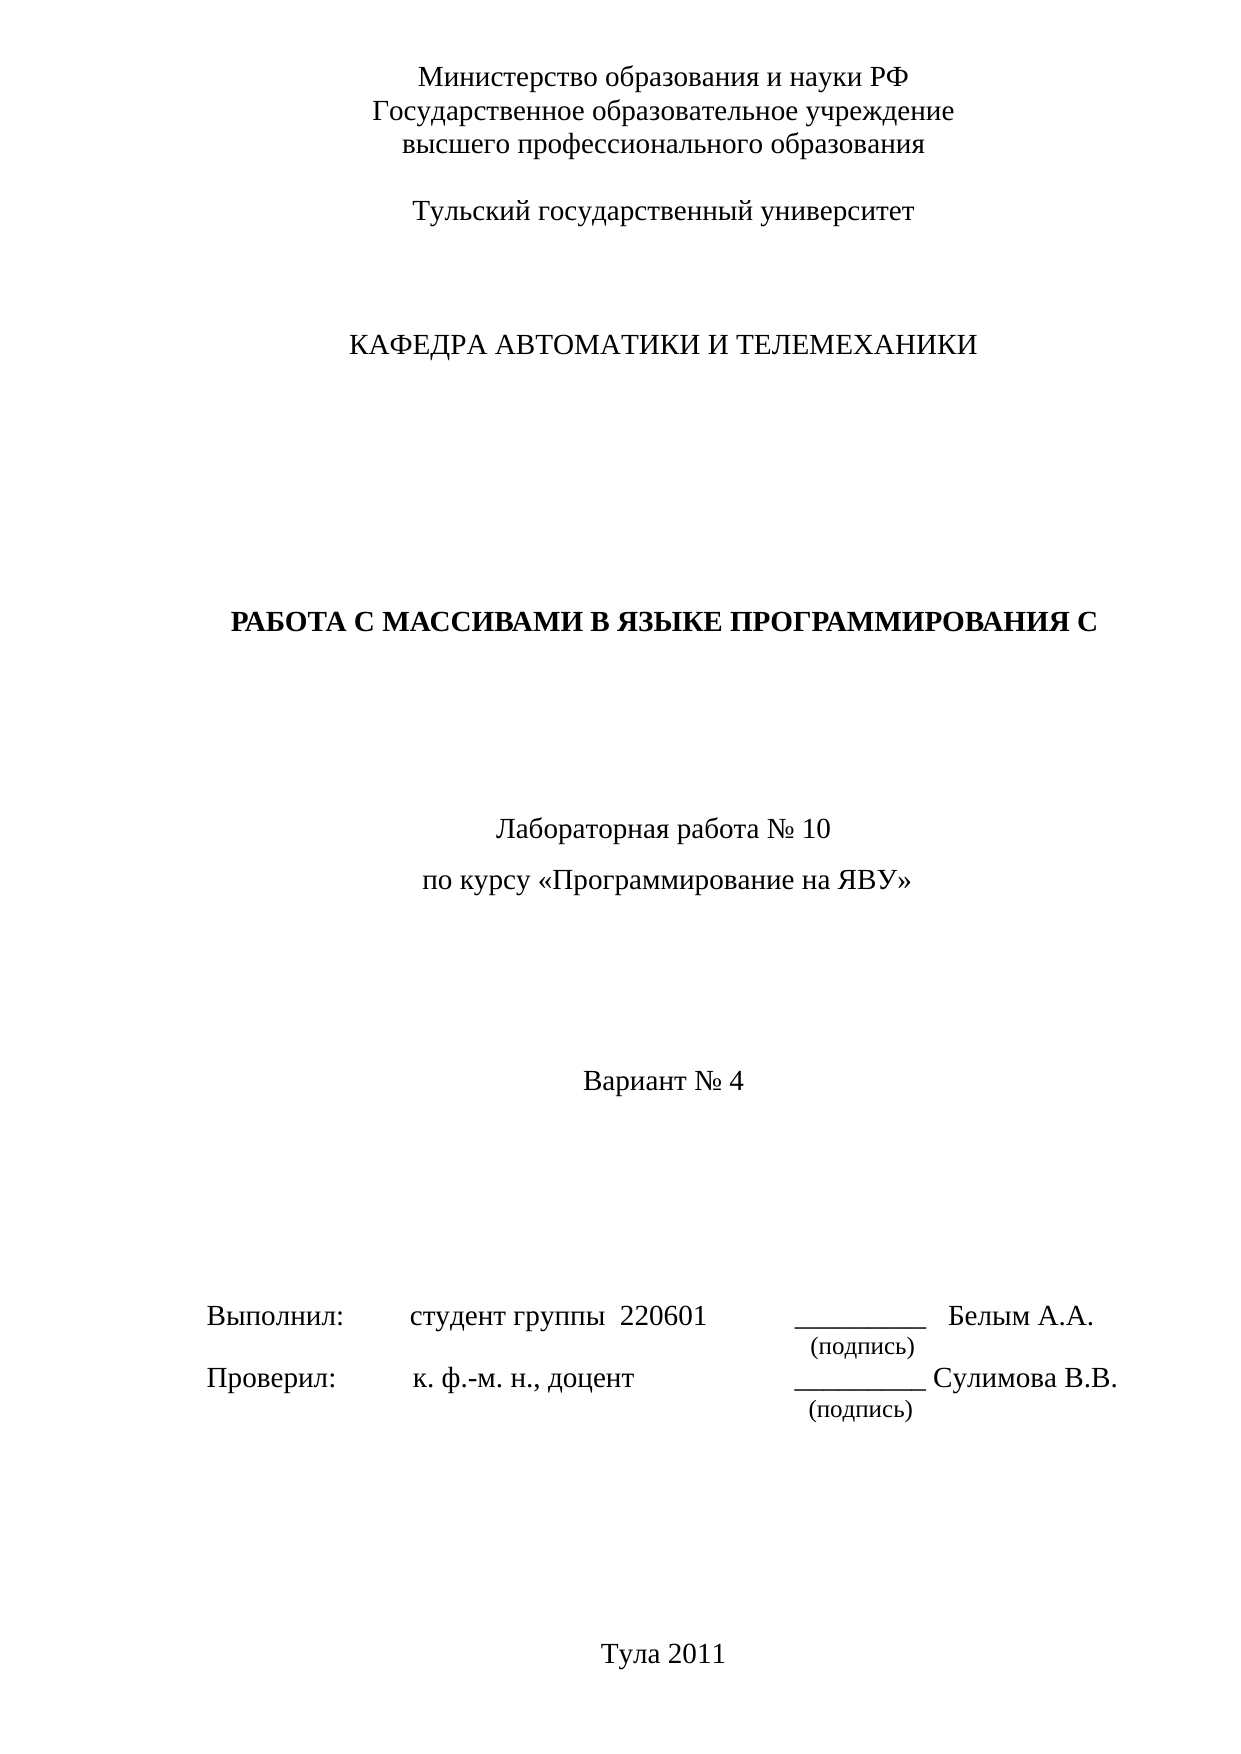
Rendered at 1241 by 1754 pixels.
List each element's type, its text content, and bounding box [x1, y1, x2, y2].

text Тульский государственный университет [206, 193, 1120, 227]
subtitle РАБОТА С МАССИВАМИ В ЯЗЫКЕ ПРОГРАММИРОВАНИЯ С [148, 604, 1181, 637]
text Вариант № 4 [206, 1063, 1120, 1097]
text КАФЕДРА АВТОМАТИКИ И ТЕЛЕМЕХАНИКИ [206, 327, 1120, 361]
text Лабораторная работа № 10 [206, 811, 1120, 845]
text (подпись) [808, 1394, 1120, 1422]
text по курсу «Программирование на ЯВУ» [206, 862, 1120, 895]
text Министерство образования и науки РФ [206, 59, 1120, 93]
text Государственное образовательное учреждение [206, 93, 1120, 126]
text Проверил: к. ф.-м. н., доцент _________ Сулимова В.В. [206, 1360, 1120, 1394]
text высшего профессионального образования [206, 126, 1120, 160]
text Тула 2011 [206, 1636, 1120, 1670]
text Выполнил: студент группы 220601 _________ Белым А.А. [206, 1298, 1120, 1331]
text (подпись) [804, 1331, 1120, 1360]
